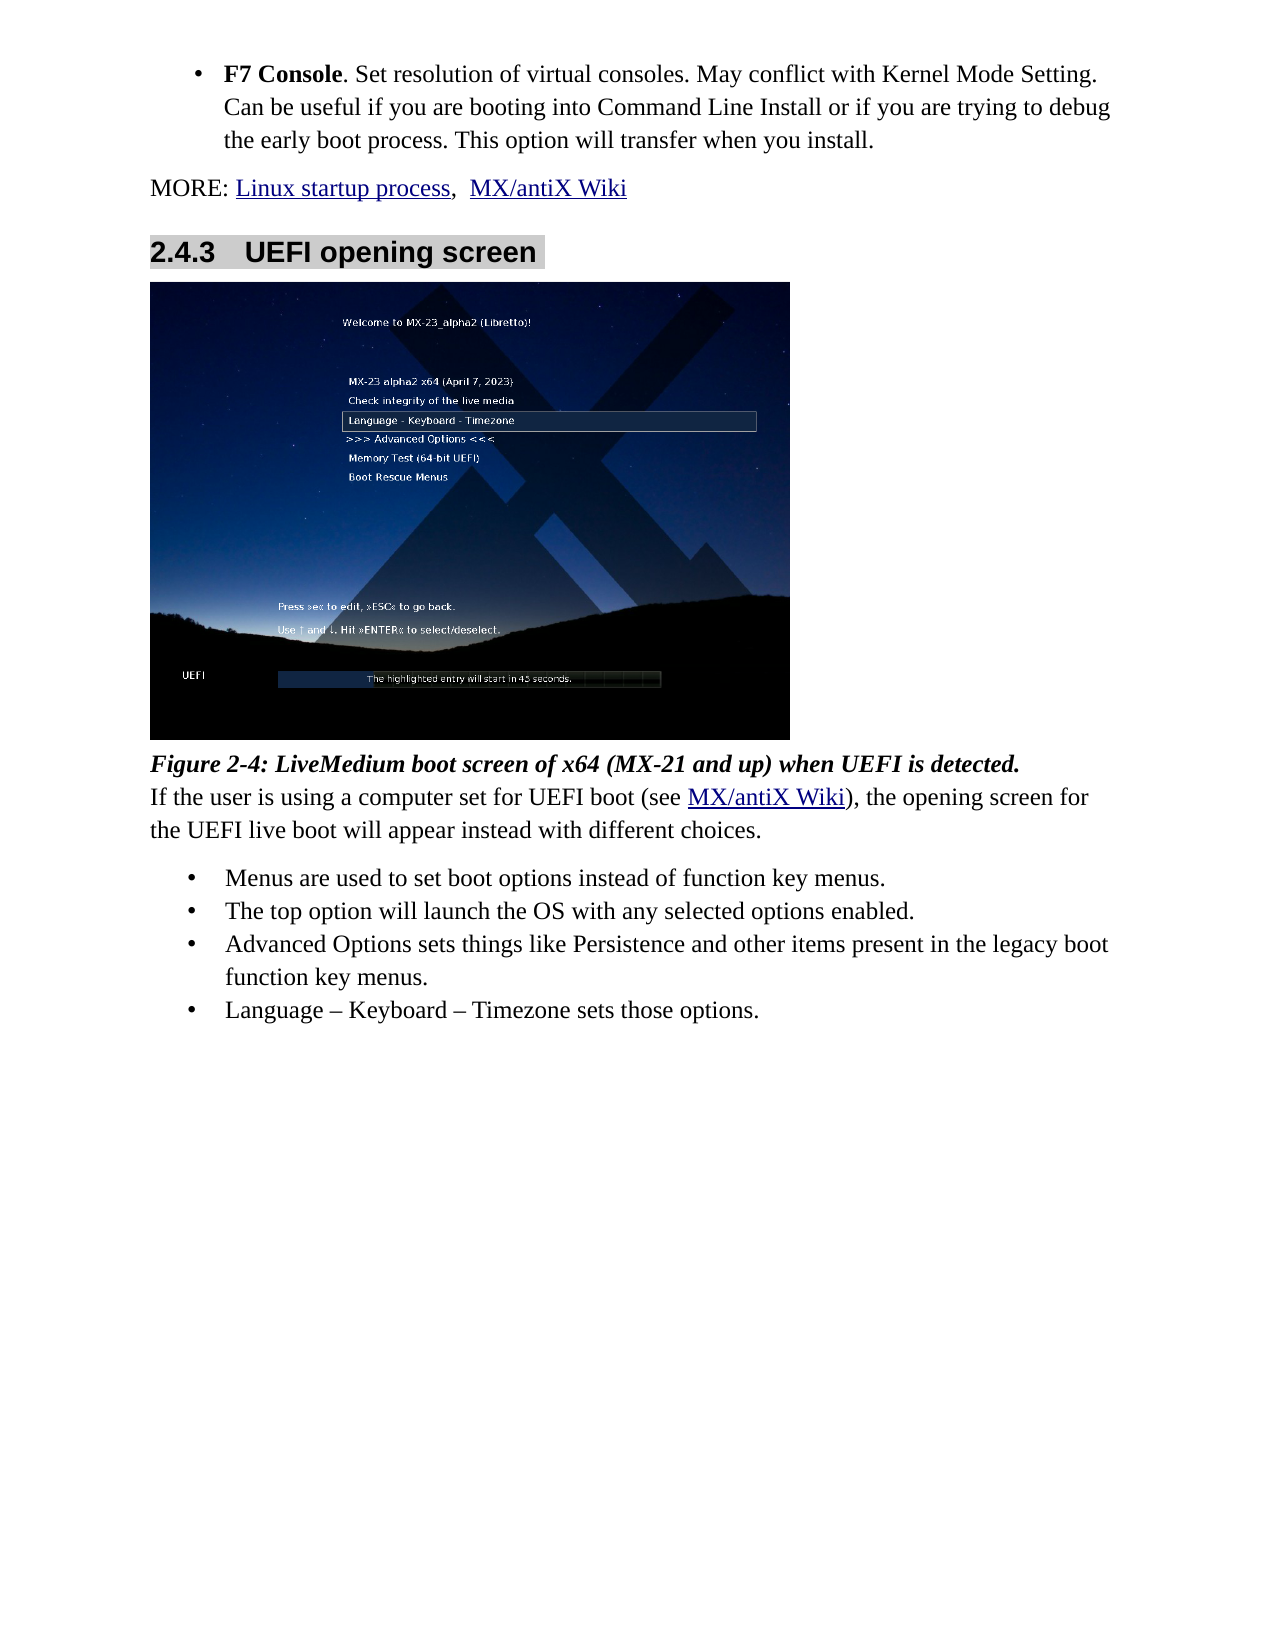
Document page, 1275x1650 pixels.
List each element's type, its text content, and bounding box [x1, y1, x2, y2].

picture [150, 281, 790, 740]
list Language – Keyboard – Timezone sets those options. [187, 995, 1125, 1024]
subtitle 2.4.3 UEFI opening screen [545, 235, 1125, 269]
list F7 Console. Set resolution of virtual consoles. May conflict with Kernel Mode Setting. Can be useful if you are booting into Command Line Install or if you are trying to debug the early boot process. This option will transfer when you install. [194, 59, 1125, 154]
text Figure 2-4: LiveMedium boot screen of x64 (MX-21 and up) when UEFI is detected. [150, 749, 1125, 778]
list The top option will launch the OS with any selected options enabled. [187, 896, 1125, 924]
text MORE: Linux startup process, MX/antiX Wiki [150, 173, 1125, 201]
text If the user is using a computer set for UEFI boot (see MX/antiX Wiki), the opening screen for the UEFI live boot will appear instead with different choices. [150, 782, 1125, 844]
list Advanced Options sets things like Persistence and other items present in the legacy boot function key menus. [187, 929, 1125, 991]
list Menus are used to set boot options instead of function key menus. [187, 863, 1125, 892]
